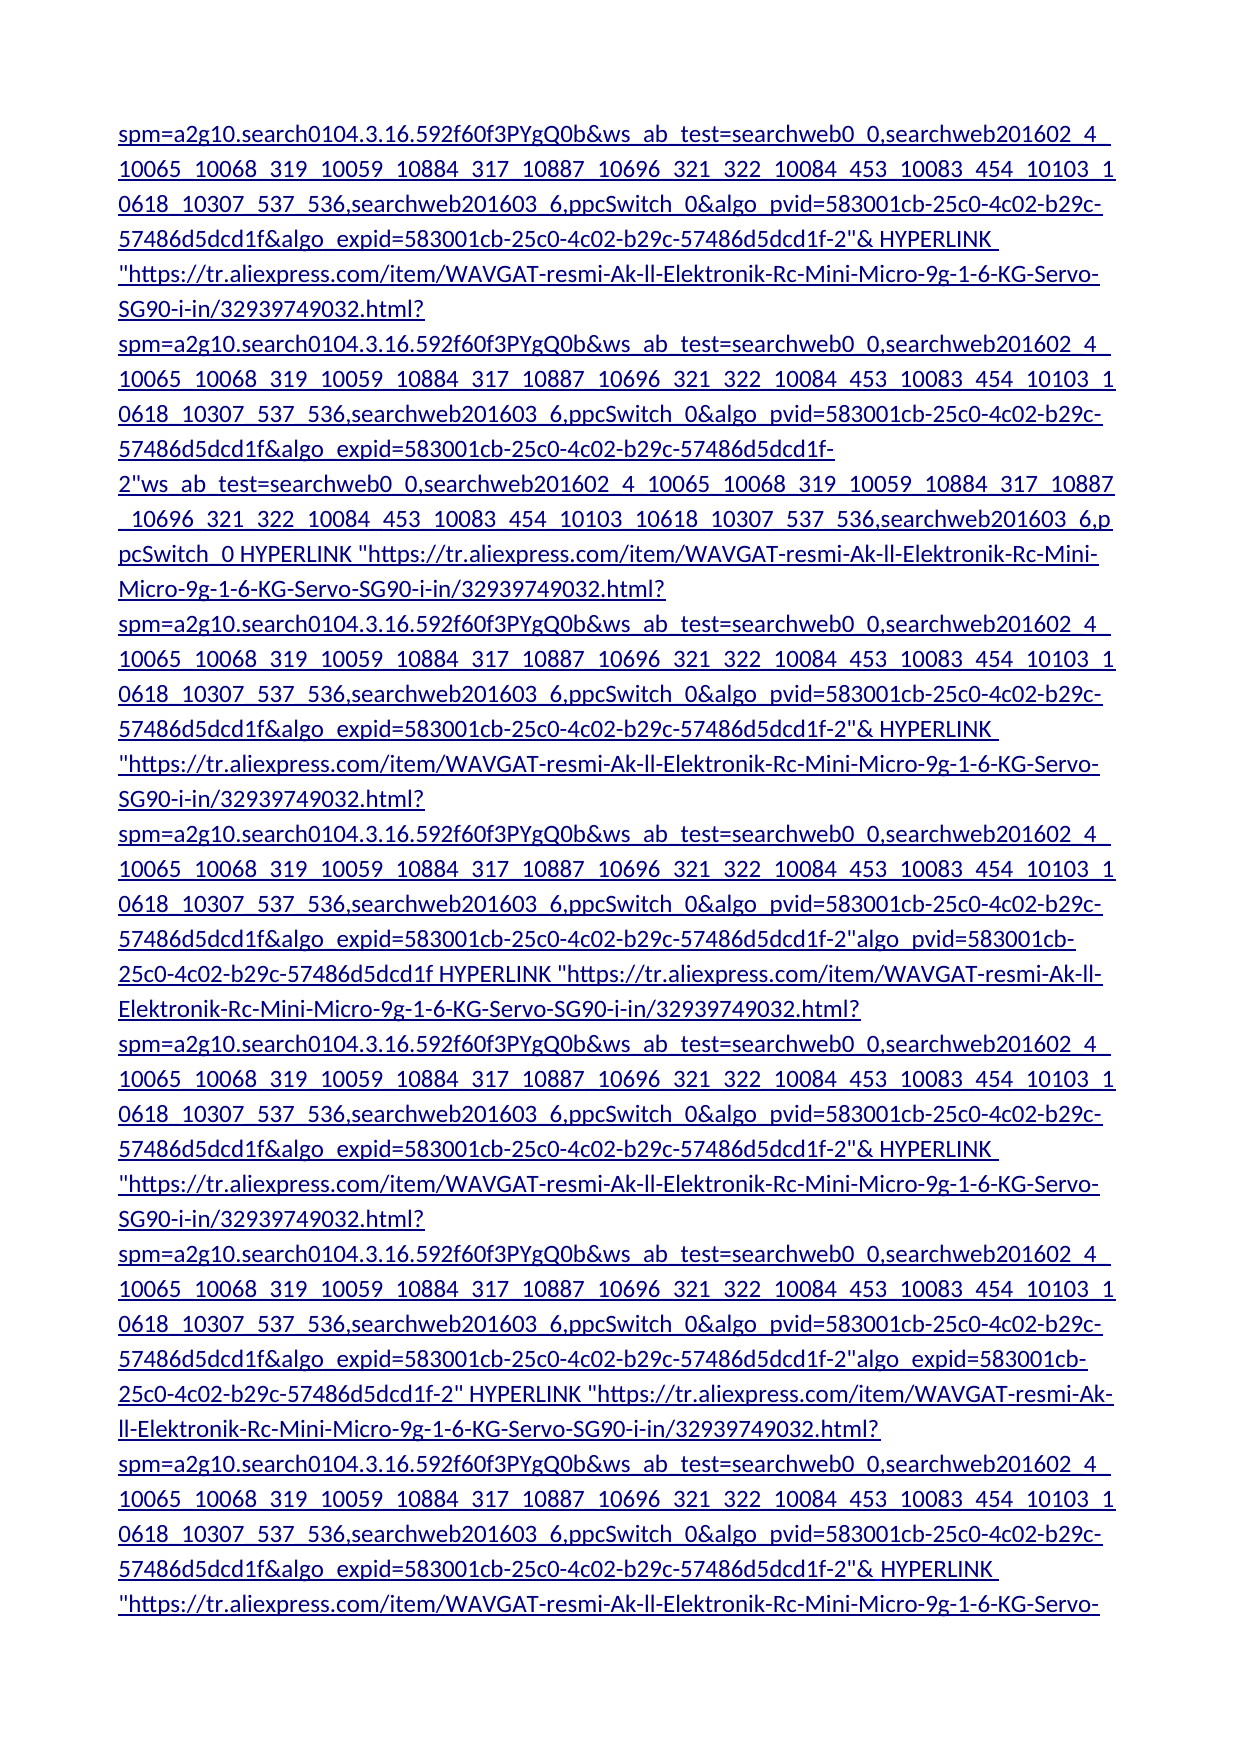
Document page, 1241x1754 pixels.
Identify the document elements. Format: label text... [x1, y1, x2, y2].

text spm=a2g10.search0104.3.16.592f60f3PYgQ0b&ws_ab_test=searchweb0_0,searchweb201602_4_10065_10068_319_10059_10884_317_10887_10696_321_322_10084_453_10083_454_10103_10618_10307_537_536,searchweb201603_6,ppcSwitch_0&algo_pvid=583001cb-25c0-4c02-b29c-57486d5dcd1f&algo_expid=583001cb-25c0-4c02-b29c-57486d5dcd1f-2"& HYPERLINK "https://tr.aliexpress.com/item/WAVGAT-resmi-Ak-ll-Elektronik-Rc-Mini-Micro-9g-1-6-KG-Servo-SG90-i-in/32939749032.html?spm=a2g10.search0104.3.16.592f60f3PYgQ0b&ws_ab_test=searchweb0_0,searchweb201602_4_10065_10068_319_10059_10884_317_10887_10696_321_322_10084_453_10083_454_10103_10618_10307_537_536,searchweb201603_6,ppcSwitch_0&algo_pvid=583001cb-25c0-4c02-b29c-57486d5dcd1f&algo_expid=583001cb-25c0-4c02-b29c-57486d5dcd1f-2"ws_ab_test=searchweb0_0,searchweb201602_4_10065_10068_319_10059_10884_317_10887_10696_321_322_10084_453_10083_454_10103_10618_10307_537_536,searchweb201603_6,ppcSwitch_0 HYPERLINK "https://tr.aliexpress.com/item/WAVGAT-resmi-Ak-ll-Elektronik-Rc-Mini-Micro-9g-1-6-KG-Servo-SG90-i-in/32939749032.html?spm=a2g10.search0104.3.16.592f60f3PYgQ0b&ws_ab_test=searchweb0_0,searchweb201602_4_10065_10068_319_10059_10884_317_10887_10696_321_322_10084_453_10083_454_10103_10618_10307_537_536,searchweb201603_6,ppcSwitch_0&algo_pvid=583001cb-25c0-4c02-b29c-57486d5dcd1f&algo_expid=583001cb-25c0-4c02-b29c-57486d5dcd1f-2"& HYPERLINK "https://tr.aliexpress.com/item/WAVGAT-resmi-Ak-ll-Elektronik-Rc-Mini-Micro-9g-1-6-KG-Servo-SG90-i-in/32939749032.html?spm=a2g10.search0104.3.16.592f60f3PYgQ0b&ws_ab_test=searchweb0_0,searchweb201602_4_10065_10068_319_10059_10884_317_10887_10696_321_322_10084_453_10083_454_10103_10618_10307_537_536,searchweb201603_6,ppcSwitch_0&algo_pvid=583001cb-25c0-4c02-b29c-57486d5dcd1f&algo_expid=583001cb-25c0-4c02-b29c-57486d5dcd1f-2"algo_pvid=583001cb-25c0-4c02-b29c-57486d5dcd1f HYPERLINK "https://tr.aliexpress.com/item/WAVGAT-resmi-Ak-ll-Elektronik-Rc-Mini-Micro-9g-1-6-KG-Servo-SG90-i-in/32939749032.html?spm=a2g10.search0104.3.16.592f60f3PYgQ0b&ws_ab_test=searchweb0_0,searchweb201602_4_10065_10068_319_10059_10884_317_10887_10696_321_322_10084_453_10083_454_10103_10618_10307_537_536,searchweb201603_6,ppcSwitch_0&algo_pvid=583001cb-25c0-4c02-b29c-57486d5dcd1f&algo_expid=583001cb-25c0-4c02-b29c-57486d5dcd1f-2"& HYPERLINK "https://tr.aliexpress.com/item/WAVGAT-resmi-Ak-ll-Elektronik-Rc-Mini-Micro-9g-1-6-KG-Servo-SG90-i-in/32939749032.html?spm=a2g10.search0104.3.16.592f60f3PYgQ0b&ws_ab_test=searchweb0_0,searchweb201602_4_10065_10068_319_10059_10884_317_10887_10696_321_322_10084_453_10083_454_10103_10618_10307_537_536,searchweb201603_6,ppcSwitch_0&algo_pvid=583001cb-25c0-4c02-b29c-57486d5dcd1f&algo_expid=583001cb-25c0-4c02-b29c-57486d5dcd1f-2"algo_expid=583001cb-25c0-4c02-b29c-57486d5dcd1f-2" HYPERLINK "https://tr.aliexpress.com/item/WAVGAT-resmi-Ak-ll-Elektronik-Rc-Mini-Micro-9g-1-6-KG-Servo-SG90-i-in/32939749032.html?spm=a2g10.search0104.3.16.592f60f3PYgQ0b&ws_ab_test=searchweb0_0,searchweb201602_4_10065_10068_319_10059_10884_317_10887_10696_321_322_10084_453_10083_454_10103_10618_10307_537_536,searchweb201603_6,ppcSwitch_0&algo_pvid=583001cb-25c0-4c02-b29c-57486d5dcd1f&algo_expid=583001cb-25c0-4c02-b29c-57486d5dcd1f-2"& HYPERLINK "https://tr.aliexpress.com/item/WAVGAT-resmi-Ak-ll-Elektronik-Rc-Mini-Micro-9g-1-6-KG-Servo- [118, 118, 1122, 1619]
